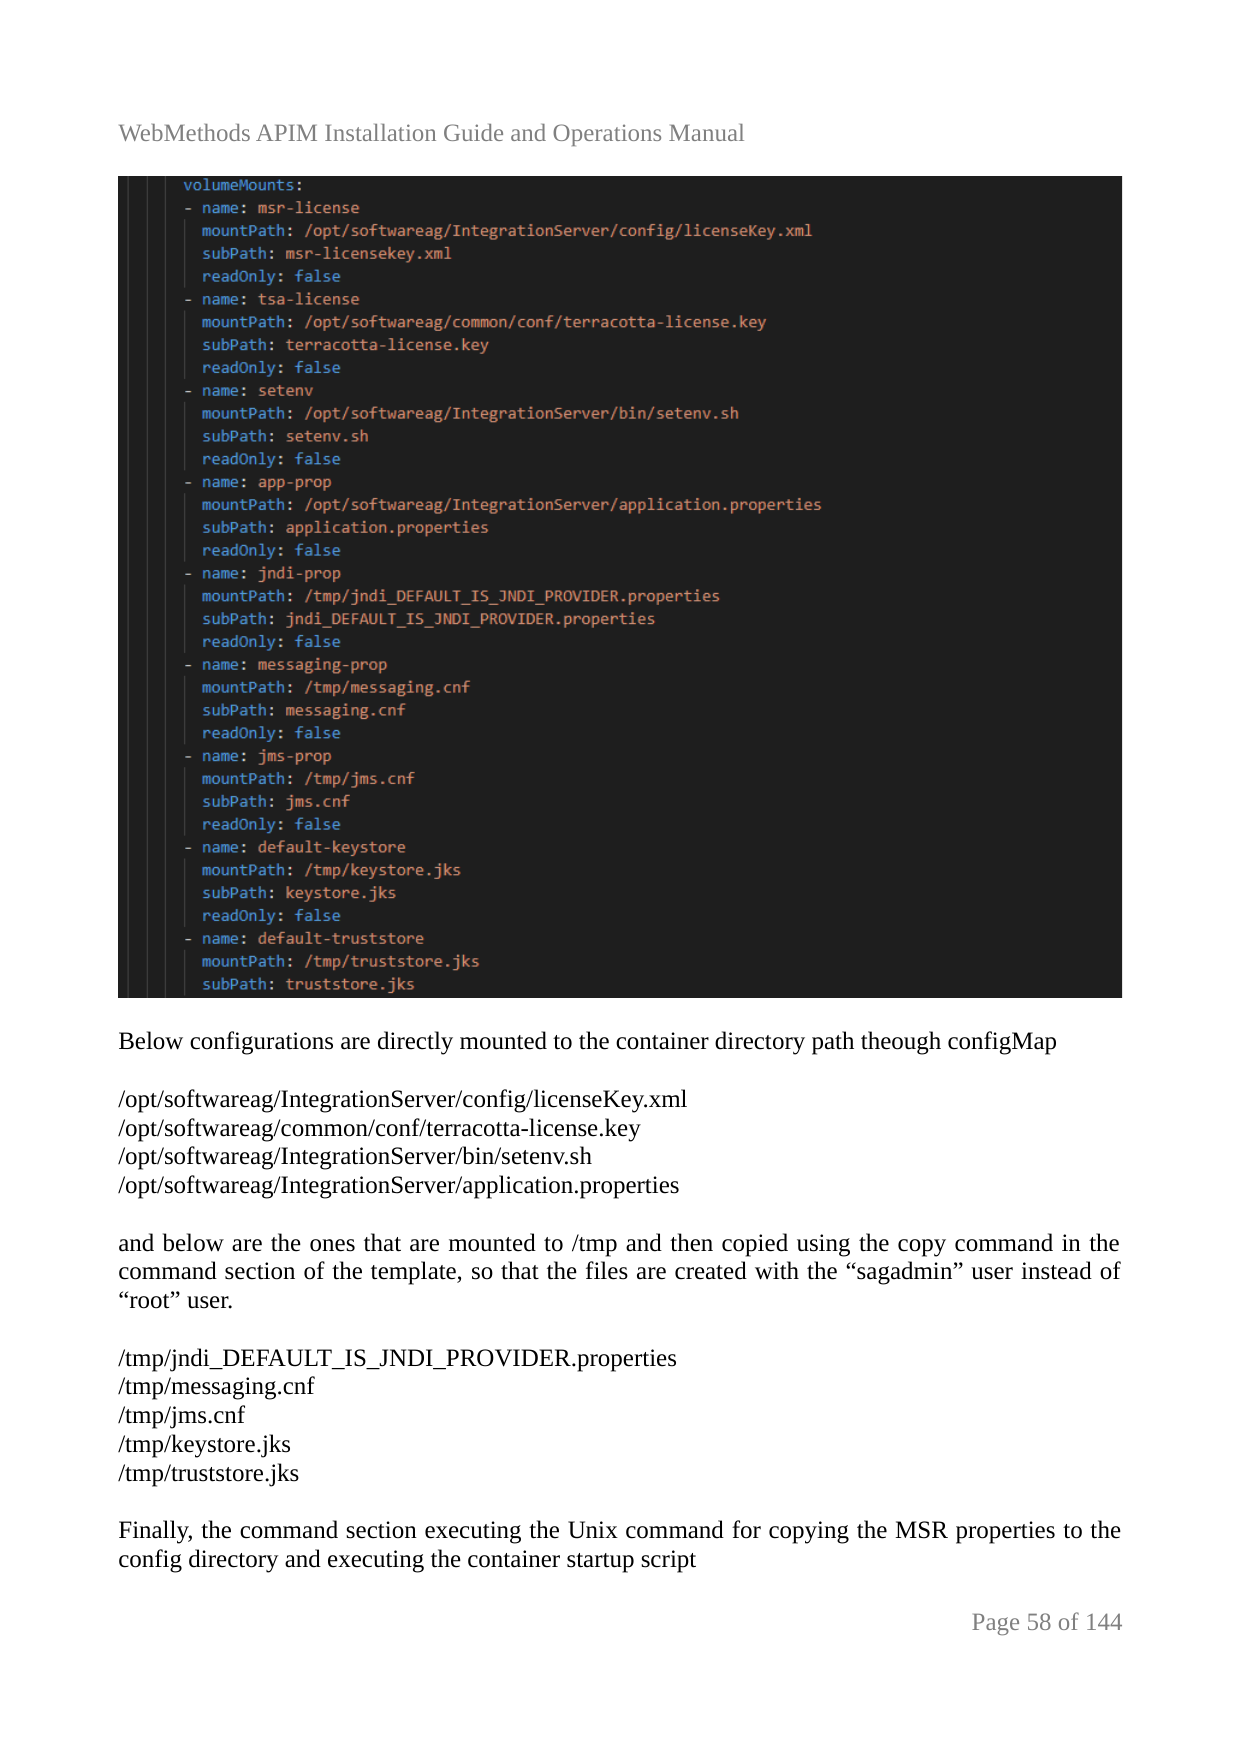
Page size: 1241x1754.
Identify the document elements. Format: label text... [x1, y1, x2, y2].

text and below are the ones that are mounted to /tmp and then copied using the copy command in the command section of the template, so that the files are created with the “sagadmin” user instead of “root” user. [118, 1228, 1122, 1314]
text Below configurations are directly mounted to the container directory path theough configMap [118, 1026, 1122, 1055]
text /opt/softwareag/common/conf/terracotta-license.key [118, 1113, 1122, 1141]
text /tmp/jms.cnf [118, 1400, 1122, 1429]
text /opt/softwareag/IntegrationServer/application.properties [118, 1170, 1122, 1199]
text /tmp/messaging.cnf [118, 1371, 1122, 1400]
text Finally, the command section executing the Unix command for copying the MSR properties to the config directory and executing the container startup script [118, 1515, 1122, 1573]
picture [118, 176, 1123, 998]
text /tmp/jndi_DEFAULT_IS_JNDI_PROVIDER.properties [118, 1343, 1122, 1371]
text /tmp/keystore.jks [118, 1429, 1122, 1458]
text /opt/softwareag/IntegrationServer/bin/setenv.sh [118, 1141, 1122, 1170]
text /opt/softwareag/IntegrationServer/config/licenseKey.xml [118, 1084, 1122, 1113]
text /tmp/truststore.jks [118, 1458, 1122, 1486]
